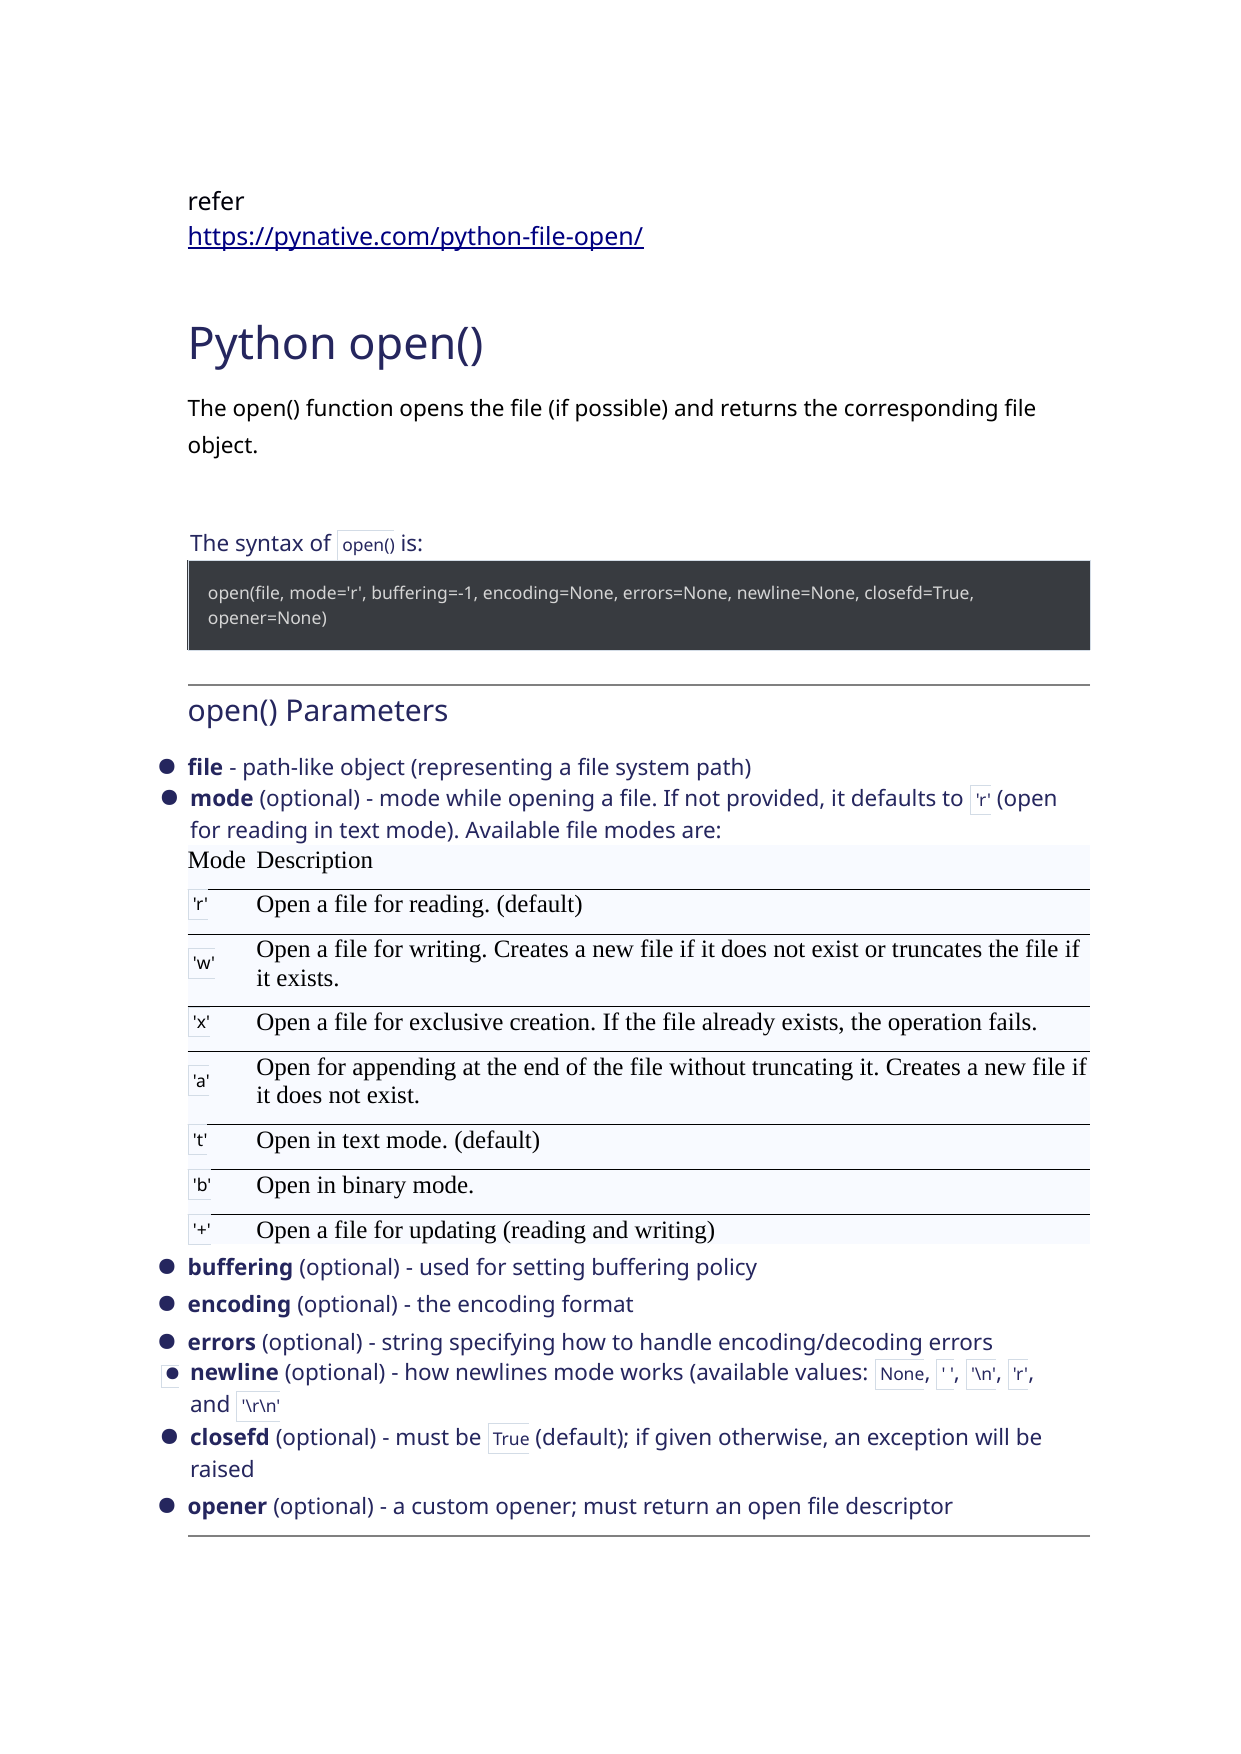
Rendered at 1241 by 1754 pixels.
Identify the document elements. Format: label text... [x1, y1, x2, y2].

table_cell Open a file for writing. Creates a new file if it does not exist or truncates the file if it exists. [256, 935, 1090, 1006]
list encoding (optional) - the encoding format [187, 1282, 1090, 1319]
table_cell Open a file for updating (reading and writing) [256, 1215, 1090, 1244]
list errors (optional) - string specifying how to handle encoding/decoding errors [187, 1319, 1090, 1357]
text The syntax of open() is: [190, 528, 1088, 560]
list closefd (optional) - must be True (default); if given otherwise, an exception will be raised [190, 1421, 1088, 1484]
list buffering (optional) - used for setting buffering policy [187, 1244, 1090, 1282]
list opener (optional) - a custom opener; must return an open file descriptor [187, 1484, 1090, 1521]
text https://pynative.com/python-file-open/ [187, 218, 1090, 252]
table_cell Open in text mode. (default) [256, 1125, 1090, 1169]
text open(file, mode='r', buffering=-1, encoding=None, errors=None, newline=None, closefd=True, opener=None) [189, 561, 1090, 650]
list mode (optional) - mode while opening a file. If not provided, it defaults to 'r' (open for reading in text mode). Available file modes are: [190, 782, 1088, 845]
text The open() function opens the file (if possible) and returns the corresponding file object. [187, 385, 1090, 460]
table_header Description [256, 845, 1090, 889]
table_cell Open in binary mode. [256, 1170, 1090, 1214]
table_header Mode [188, 845, 256, 889]
subtitle open() Parameters [187, 685, 1090, 730]
text refer [187, 184, 1090, 218]
table_cell 'a' [188, 1052, 256, 1124]
table_cell 'x' [188, 1007, 256, 1051]
list file - path-like object (representing a file system path) [187, 745, 1090, 782]
table_cell 'b' [188, 1170, 256, 1214]
table_cell Open for appending at the end of the file without truncating it. Creates a new file if it does not exist. [256, 1052, 1090, 1124]
table_cell 'w' [188, 935, 256, 1006]
table_cell Open a file for reading. (default) [256, 890, 1090, 934]
table_cell '+' [189, 1215, 256, 1244]
table_cell Open a file for exclusive creation. If the file already exists, the operation fails. [256, 1007, 1090, 1051]
subtitle Python open() [187, 311, 1090, 372]
list newline​ (optional) - how newlines mode works (available values: None, ' ', '\n', 'r', and '\r\n' [190, 1357, 1088, 1421]
table_cell 'r' [188, 890, 256, 934]
table_cell 't' [188, 1125, 256, 1169]
